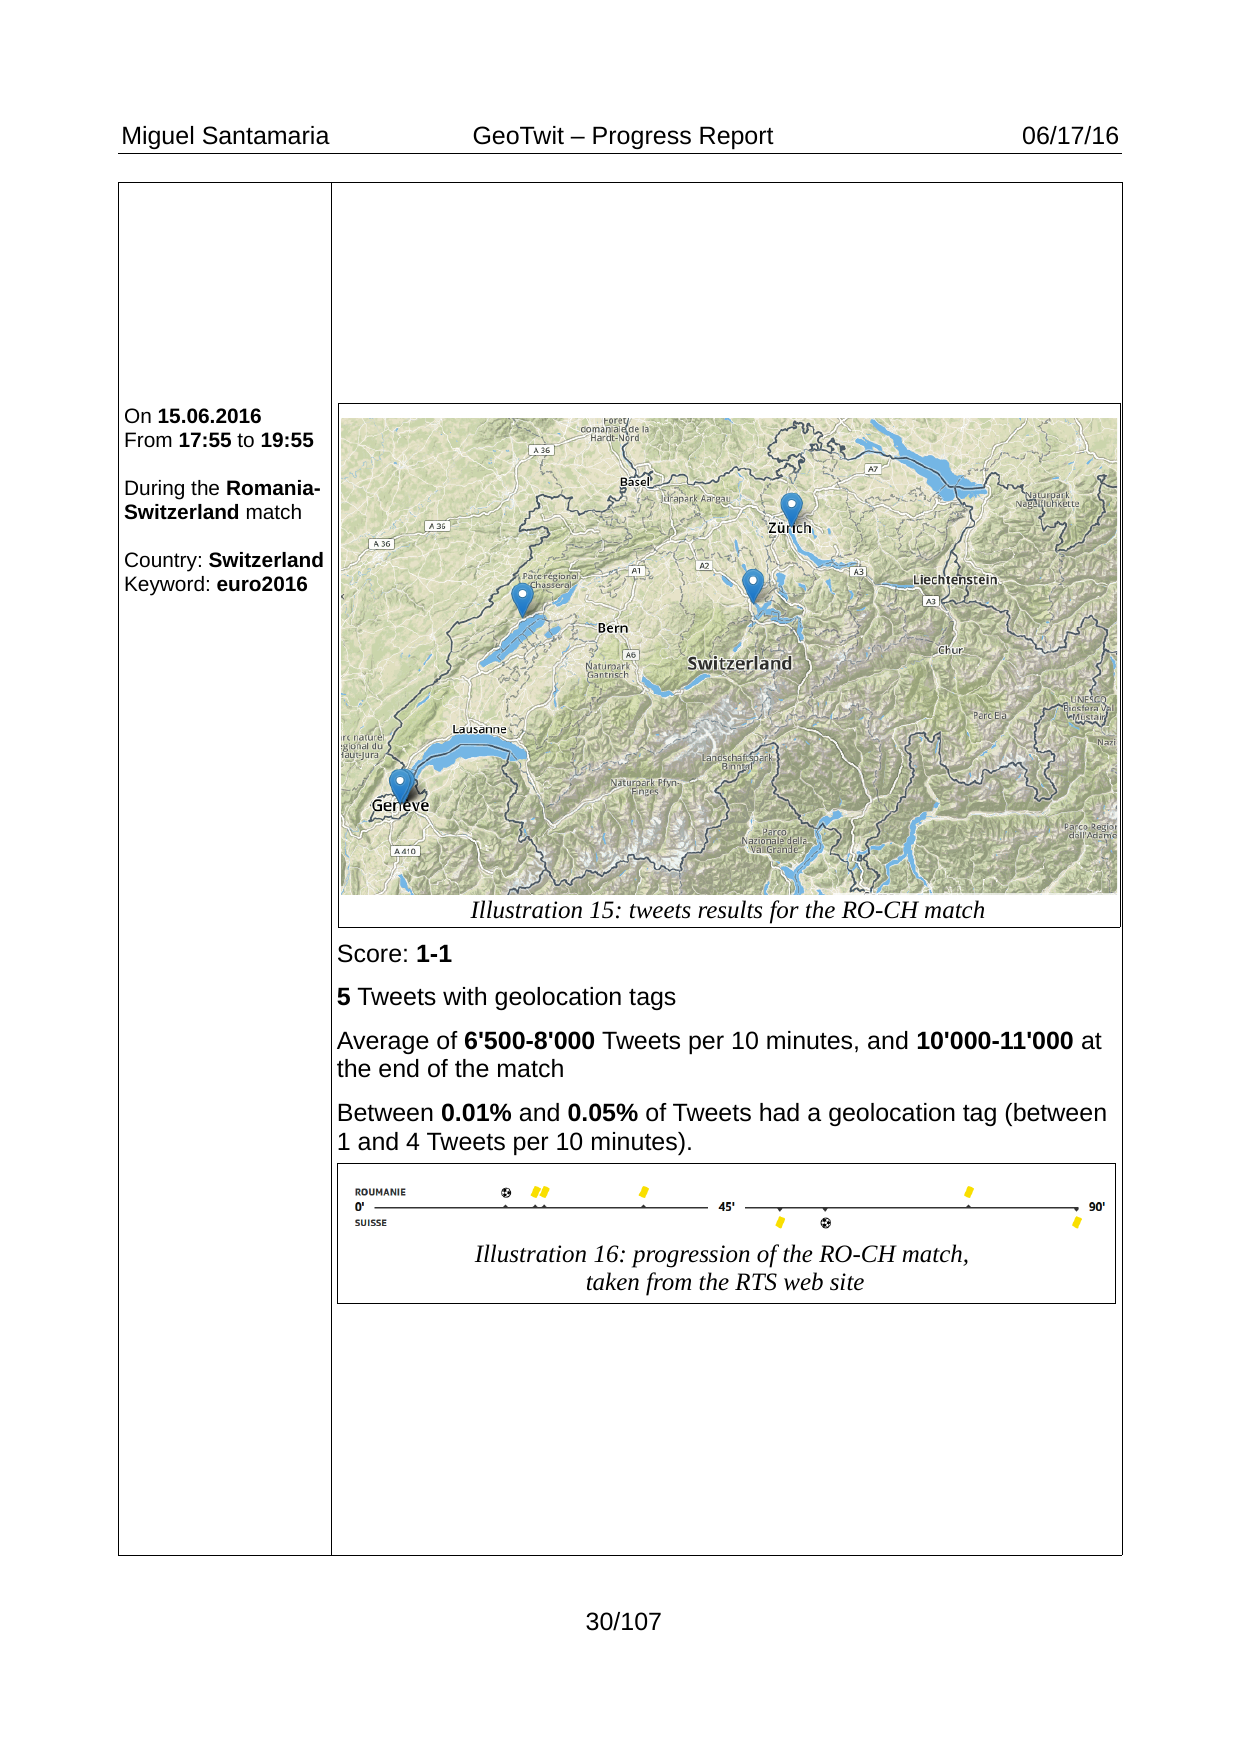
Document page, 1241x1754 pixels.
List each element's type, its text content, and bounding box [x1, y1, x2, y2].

table_cell On 15.06.2016 From 17:55 to 19:55 During the Romania-Switzerland match Country: Switzerland Keyword: euro2016 [119, 183, 331, 1555]
picture [343, 1178, 1110, 1239]
picture [341, 418, 1118, 895]
table_cell Score: 1-1 5 Tweets with geolocation tags Average of 6'500-8'000 Tweets per 10 minutes, and 10'000-11'000 at the end of the match Between 0.01% and 0.05% of Tweets had a geolocation tag (between 1 and 4 Tweets per 10 minutes). [332, 183, 1122, 1555]
